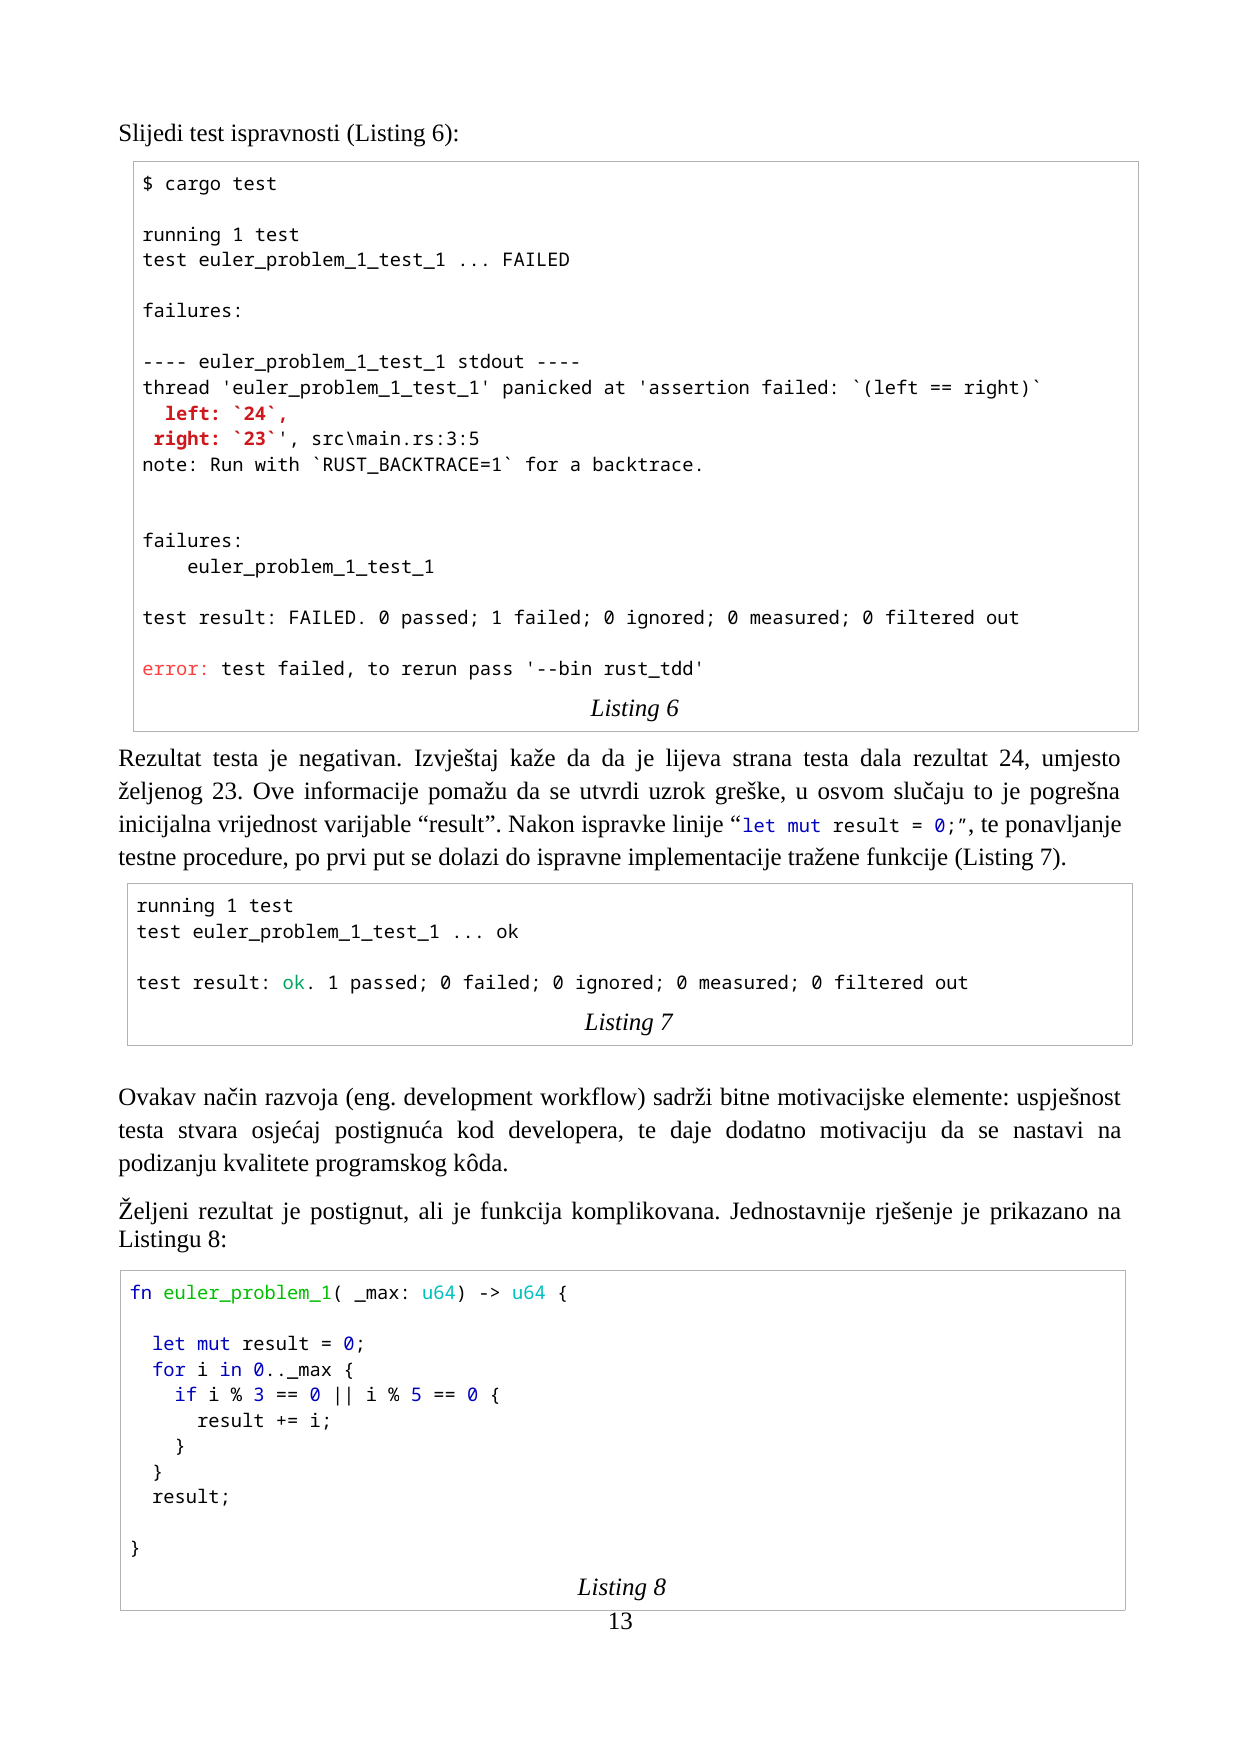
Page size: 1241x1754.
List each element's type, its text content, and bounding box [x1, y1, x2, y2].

list Listing 6 [142, 693, 1129, 722]
list Listing 8 [129, 1572, 1116, 1601]
text } [129, 1534, 1116, 1560]
text fn euler_problem_1( _max: u64) -> u64 { [129, 1279, 1116, 1305]
text error: test failed, to rerun pass '--bin rust_tdd' [142, 655, 1129, 681]
text } [129, 1458, 1116, 1483]
text test result: FAILED. 0 passed; 1 failed; 0 ignored; 0 measured; 0 filtered out [142, 604, 1129, 629]
text running 1 test [136, 892, 1123, 918]
text result; [129, 1483, 1116, 1509]
text ---- euler_problem_1_test_1 stdout ---- [142, 349, 1129, 374]
text for i in 0.._max { [129, 1356, 1116, 1381]
text Ovakav način razvoja (eng. development workflow) sadrži bitne motivacijske elemente: uspješnost testa stvara osjećaj postignuća kod developera, te daje dodatno motivaciju da se nastavi na podizanju kvalitete programskog kôda. [118, 1082, 1122, 1177]
text running 1 test [142, 221, 1129, 247]
text thread 'euler_problem_1_test_1' panicked at 'assertion failed: `(left == right)` [142, 374, 1129, 400]
text } [129, 1432, 1116, 1458]
text right: `23`', src\main.rs:3:5 [142, 425, 1129, 451]
text $ cargo test [142, 170, 1129, 196]
text Rezultat testa je negativan. Izvještaj kaže da da je lijeva strana testa dala rezultat 24, umjesto željenog 23. Ove informacije pomažu da se utvrdi uzrok greške, u osvom slučaju to je pogrešna inicijalna vrijednost varijable “result”. Nakon ispravke linije “let mut result = 0;”, te ponavljanje testne procedure, po prvi put se dolazi do ispravne implementacije tražene funkcije (Listing 7). [118, 220, 1122, 871]
text test euler_problem_1_test_1 ... FAILED [142, 247, 1129, 272]
text test euler_problem_1_test_1 ... ok [136, 918, 1123, 943]
text failures: [142, 298, 1129, 323]
text result += i; [129, 1407, 1116, 1432]
text left: `24`, [142, 400, 1129, 425]
text if i % 3 == 0 || i % 5 == 0 { [129, 1381, 1116, 1407]
text test result: ok. 1 passed; 0 failed; 0 ignored; 0 measured; 0 filtered out [136, 969, 1123, 994]
text failures: [142, 527, 1129, 553]
text Željeni rezultat je postignut, ali je funkcija komplikovana. Jednostavnije rješenje je prikazano na Listingu 8: [118, 1196, 1122, 1253]
text euler_problem_1_test_1 [142, 553, 1129, 578]
text [121, 1271, 1125, 1610]
text let mut result = 0; [129, 1330, 1116, 1356]
text note: Run with `RUST_BACKTRACE=1` for a backtrace. [142, 451, 1129, 476]
list Listing 7 [136, 1007, 1123, 1036]
text Slijedi test ispravnosti (Listing 6): [118, 118, 1122, 147]
